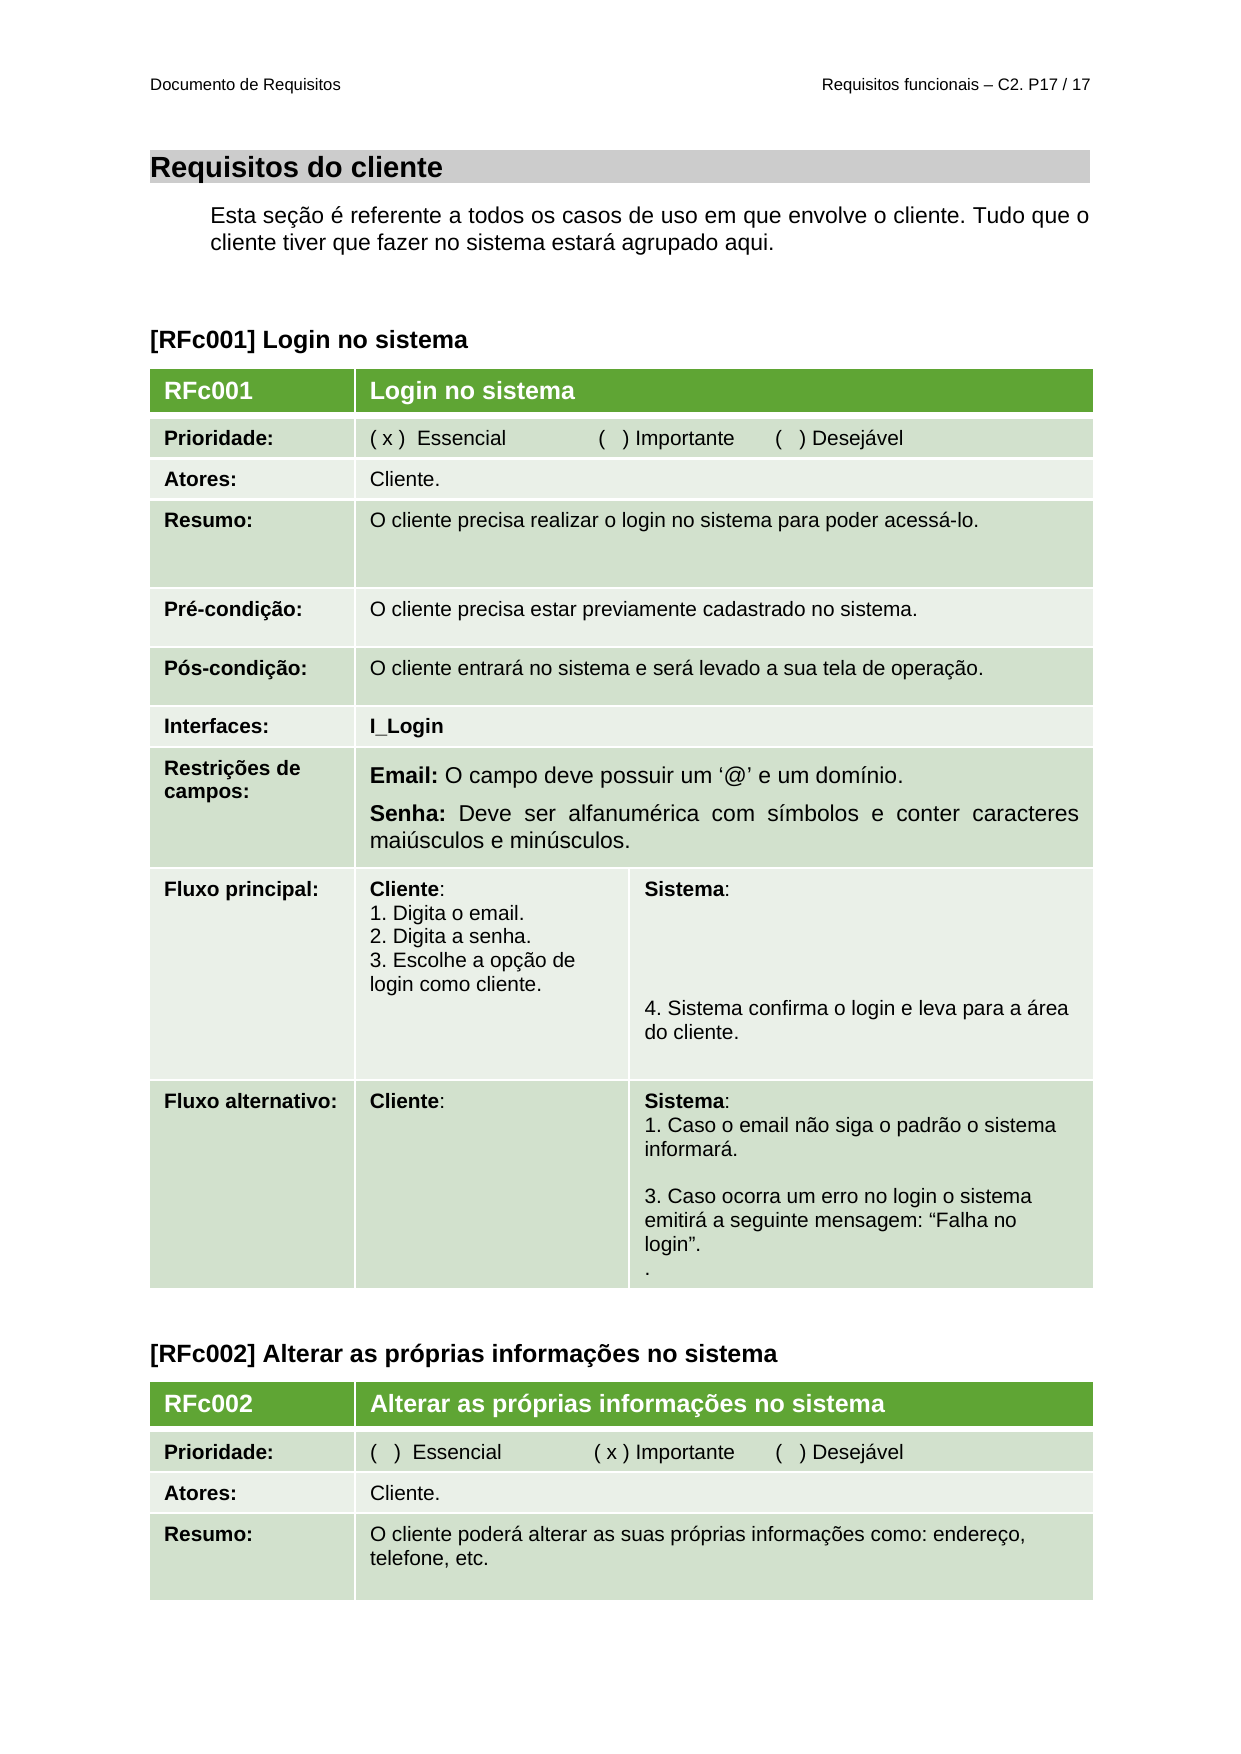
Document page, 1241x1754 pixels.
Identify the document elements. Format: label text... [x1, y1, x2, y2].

table_cell Resumo: [150, 1514, 354, 1600]
table_cell Cliente: [356, 1081, 628, 1288]
table_cell Atores: [150, 460, 354, 498]
table_header Alterar as próprias informações no sistema [356, 1382, 1093, 1426]
table_cell Interfaces: [150, 707, 354, 746]
table_cell Pós-condição: [150, 648, 354, 705]
table_header Login no sistema [356, 369, 1093, 412]
table_cell ( x ) Essencial ( ) Importante ( ) Desejável [356, 419, 1093, 457]
text [RFc001] Login no sistema [150, 325, 1090, 354]
table_cell Restrições de campos: [150, 748, 354, 867]
table_cell O cliente precisa estar previamente cadastrado no sistema. [356, 589, 1093, 646]
table_cell Fluxo alternativo: [150, 1081, 354, 1288]
table_cell Cliente: 1. Digita o email. 2. Digita a senha. 3. Escolhe a opção de login como cliente. [356, 869, 628, 1079]
table_cell Atores: [150, 1473, 354, 1512]
table_cell O cliente precisa realizar o login no sistema para poder acessá-lo. [356, 501, 1093, 587]
table_cell Cliente. [356, 1473, 1093, 1512]
table_cell Sistema: 1. Caso o email não siga o padrão o sistema informará. 3. Caso ocorra um erro no login o sistema emitirá a seguinte mensagem: “Falha no login”. . [630, 1081, 1093, 1288]
table_cell Prioridade: [150, 1432, 354, 1471]
table_cell Email: O campo deve possuir um ‘@’ e um domínio. Senha: Deve ser alfanumérica com símbolos e conter caracteres maiúsculos e minúsculos. [356, 748, 1093, 867]
table_cell Pré-condição: [150, 589, 354, 646]
table_cell Fluxo principal: [150, 869, 354, 1079]
table_header RFc001 [150, 369, 354, 412]
table_cell O cliente poderá alterar as suas próprias informações como: endereço, telefone, etc. [356, 1514, 1093, 1600]
table_cell ( ) Essencial ( x ) Importante ( ) Desejável [356, 1432, 1093, 1471]
table_cell Sistema: 4. Sistema confirma o login e leva para a área do cliente. [630, 869, 1093, 1079]
table_header RFc002 [150, 1382, 354, 1426]
text [RFc002] Alterar as próprias informações no sistema [150, 1339, 1090, 1367]
table_cell Prioridade: [150, 419, 354, 457]
table_cell O cliente entrará no sistema e será levado a sua tela de operação. [356, 648, 1093, 705]
subtitle Requisitos do cliente [150, 150, 1090, 183]
text Esta seção é referente a todos os casos de uso em que envolve o cliente. Tudo que o cliente tiver que fazer no sistema estará agrupado aqui. [210, 202, 1090, 255]
table_cell Cliente. [356, 460, 1093, 498]
table_cell Resumo: [150, 501, 354, 587]
table_cell I_Login [356, 707, 1093, 746]
